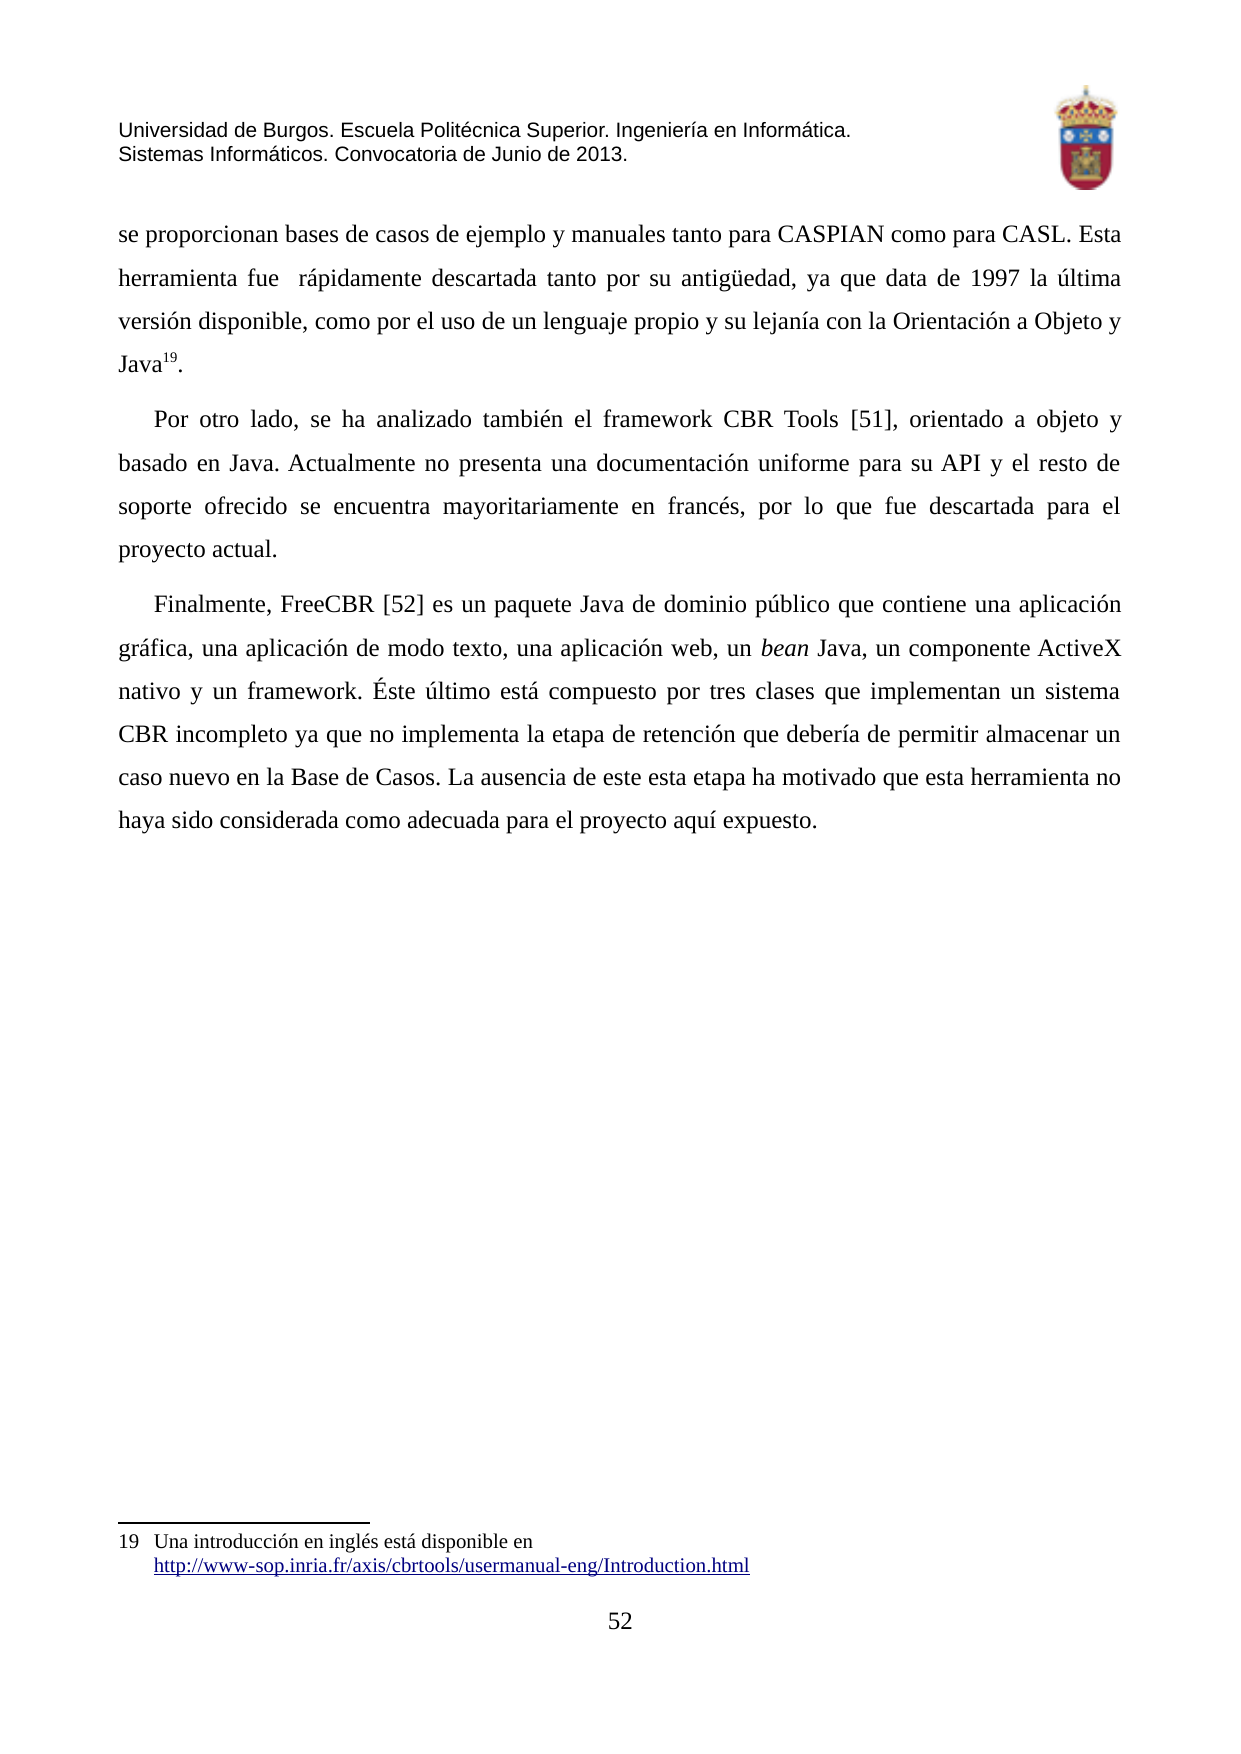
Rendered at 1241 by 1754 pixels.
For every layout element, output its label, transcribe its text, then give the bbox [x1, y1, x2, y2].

text Una introducción en inglés está disponible en http://www-sop.inria.fr/axis/cbrtools/usermanual-eng/Introduction.html [118, 1529, 1122, 1577]
text Finalmente, FreeCBR [52] es un paquete Java de dominio público que contiene una aplicación gráfica, una aplicación de modo texto, una aplicación web, un bean Java, un componente ActiveX nativo y un framework. Éste último está compuesto por tres clases que implementan un sistema CBR incompleto ya que no implementa la etapa de retención que debería de permitir almacenar un caso nuevo en la Base de Casos. La ausencia de este esta etapa ha motivado que esta herramienta no haya sido considerada como adecuada para el proyecto aquí expuesto. [118, 589, 1122, 834]
text se proporcionan bases de casos de ejemplo y manuales tanto para CASPIAN como para CASL. Esta herramienta fue rápidamente descartada tanto por su antigüedad, ya que data de 1997 la última versión disponible, como por el uso de un lenguaje propio y su lejanía con la Orientación a Objeto y Java. [118, 219, 1122, 378]
picture [1053, 85, 1120, 190]
text Por otro lado, se ha analizado también el framework CBR Tools [51], orientado a objeto y basado en Java. Actualmente no presenta una documentación uniforme para su API y el resto de soporte ofrecido se encuentra mayoritariamente en francés, por lo que fue descartada para el proyecto actual. [118, 404, 1122, 563]
